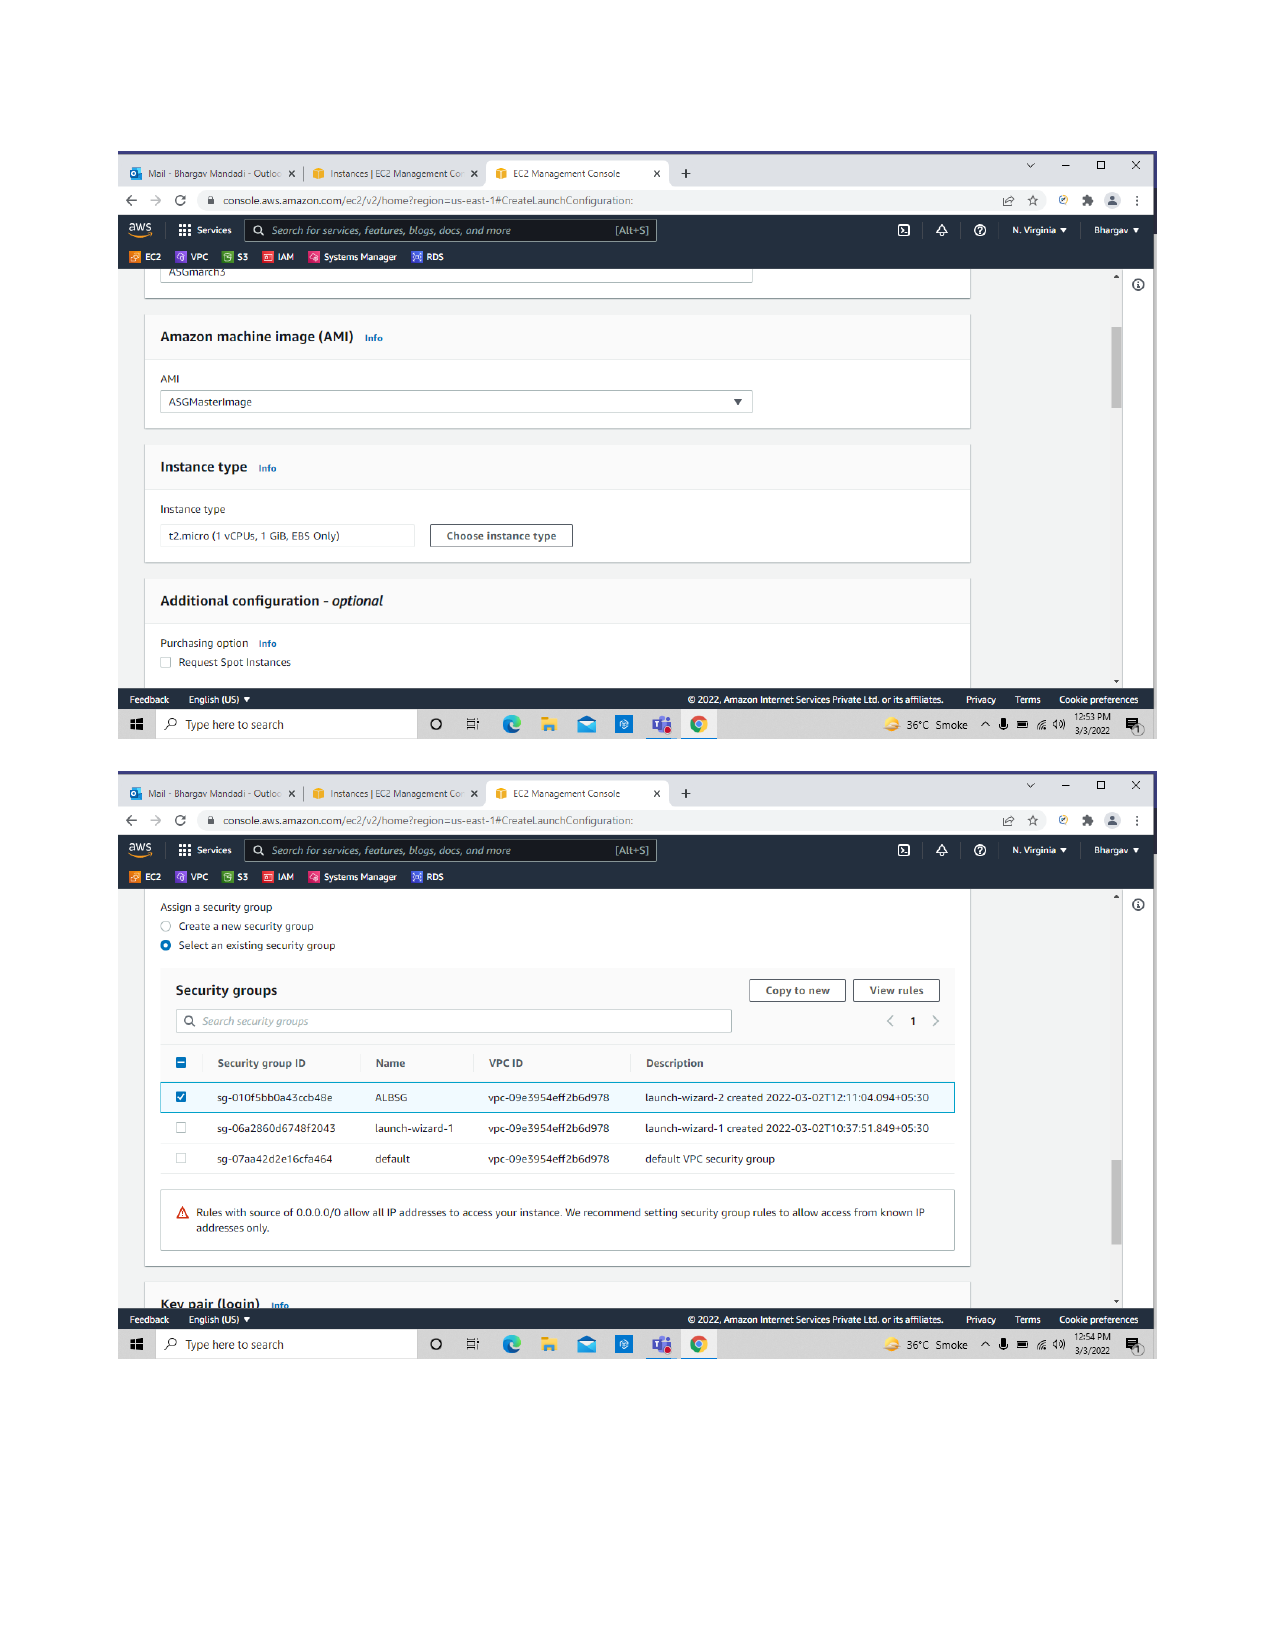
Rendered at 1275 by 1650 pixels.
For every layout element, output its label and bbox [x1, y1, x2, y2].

picture [118, 771, 1157, 1359]
picture [118, 151, 1157, 739]
